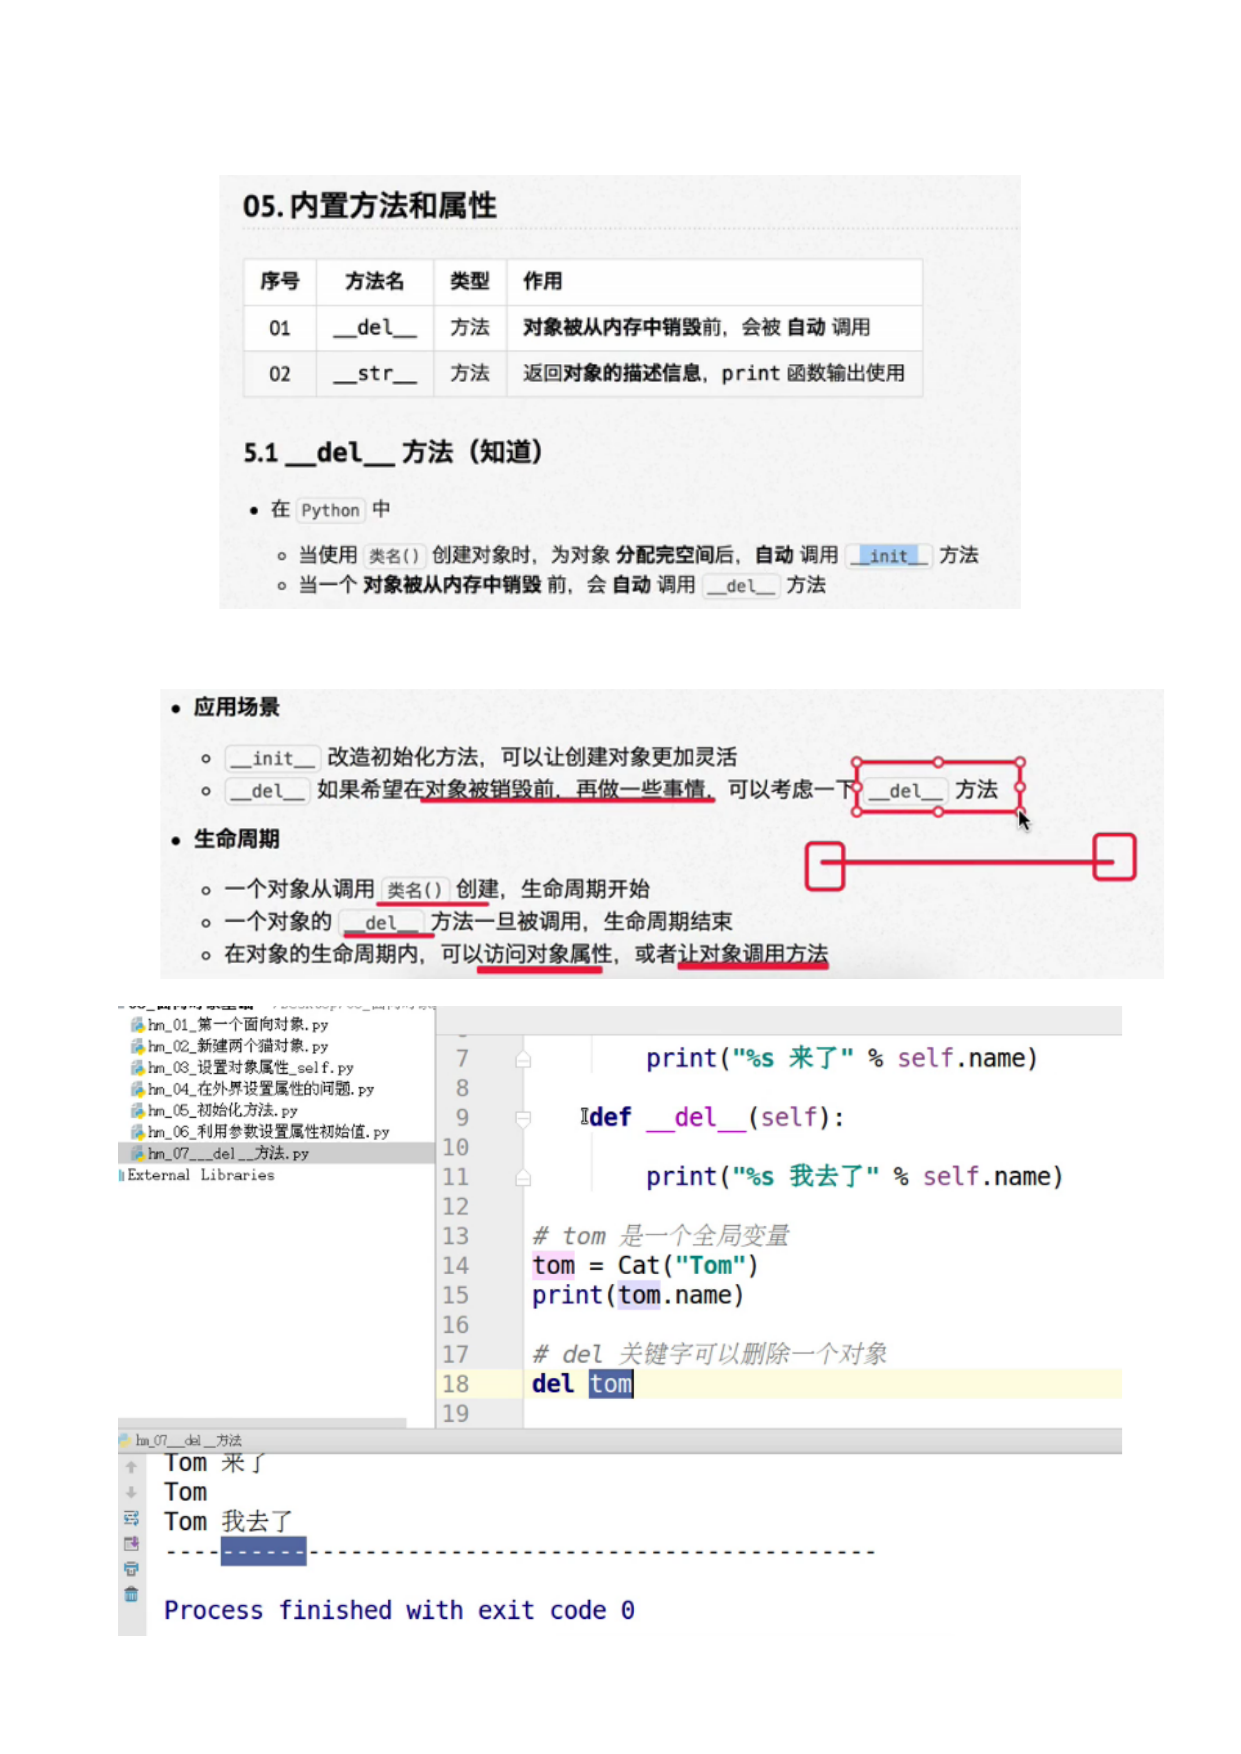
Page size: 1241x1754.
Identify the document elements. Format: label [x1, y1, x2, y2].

picture [118, 1006, 1123, 1636]
picture [219, 175, 1021, 609]
picture [160, 689, 1165, 979]
